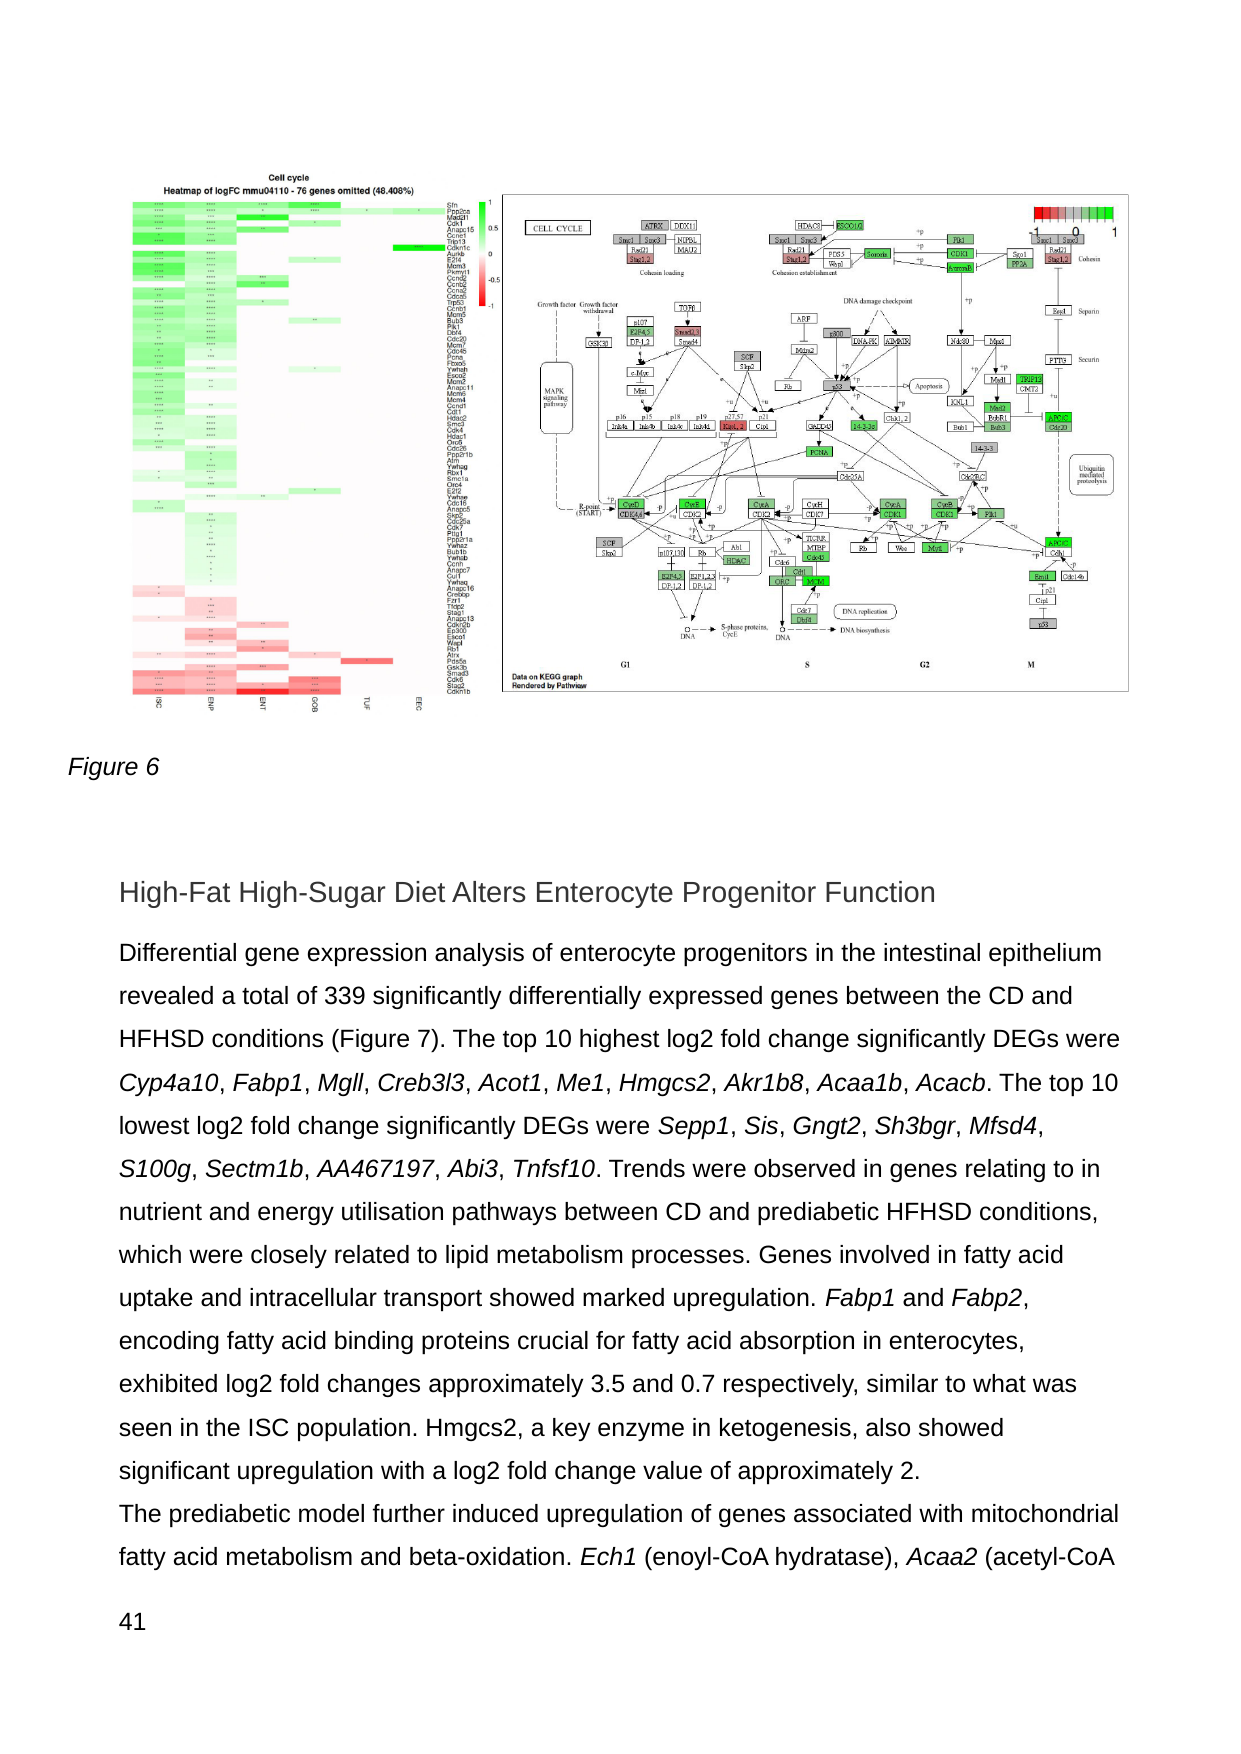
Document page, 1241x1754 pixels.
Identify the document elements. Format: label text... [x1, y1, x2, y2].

subtitle High-Fat High-Sugar Diet Alters Enterocyte Progenitor Function [118, 875, 1122, 909]
picture [129, 160, 1134, 726]
text Differential gene expression analysis of enterocyte progenitors in the intestinal epithelium revealed a total of 339 significantly differentially expressed genes between the CD and HFHSD conditions (Figure 7). The top 10 highest log2 fold change significantly DEGs were Cyp4a10, Fabp1, Mgll, Creb3l3, Acot1, Me1, Hmgcs2, Akr1b8, Acaa1b, Acacb. The top 10 lowest log2 fold change significantly DEGs were Sepp1, Sis, Gngt2, Sh3bgr, Mfsd4, S100g, Sectm1b, AA467197, Abi3, Tnfsf10. Trends were observed in genes relating to in nutrient and energy utilisation pathways between CD and prediabetic HFHSD conditions, which were closely related to lipid metabolism processes. Genes involved in fatty acid uptake and intracellular transport showed marked upregulation. Fabp1 and Fabp2, encoding fatty acid binding proteins crucial for fatty acid absorption in enterocytes, exhibited log2 fold changes approximately 3.5 and 0.7 respectively, similar to what was seen in the ISC population. Hmgcs2, a key enzyme in ketogenesis, also showed significant upregulation with a log2 fold change value of approximately 2. [118, 938, 1122, 1484]
text The prediabetic model further induced upregulation of genes associated with mitochondrial fatty acid metabolism and beta-oxidation. Ech1 (enoyl-CoA hydratase), Acaa2 (acetyl-CoA [118, 1499, 1122, 1571]
text Figure 6 [68, 161, 1195, 781]
